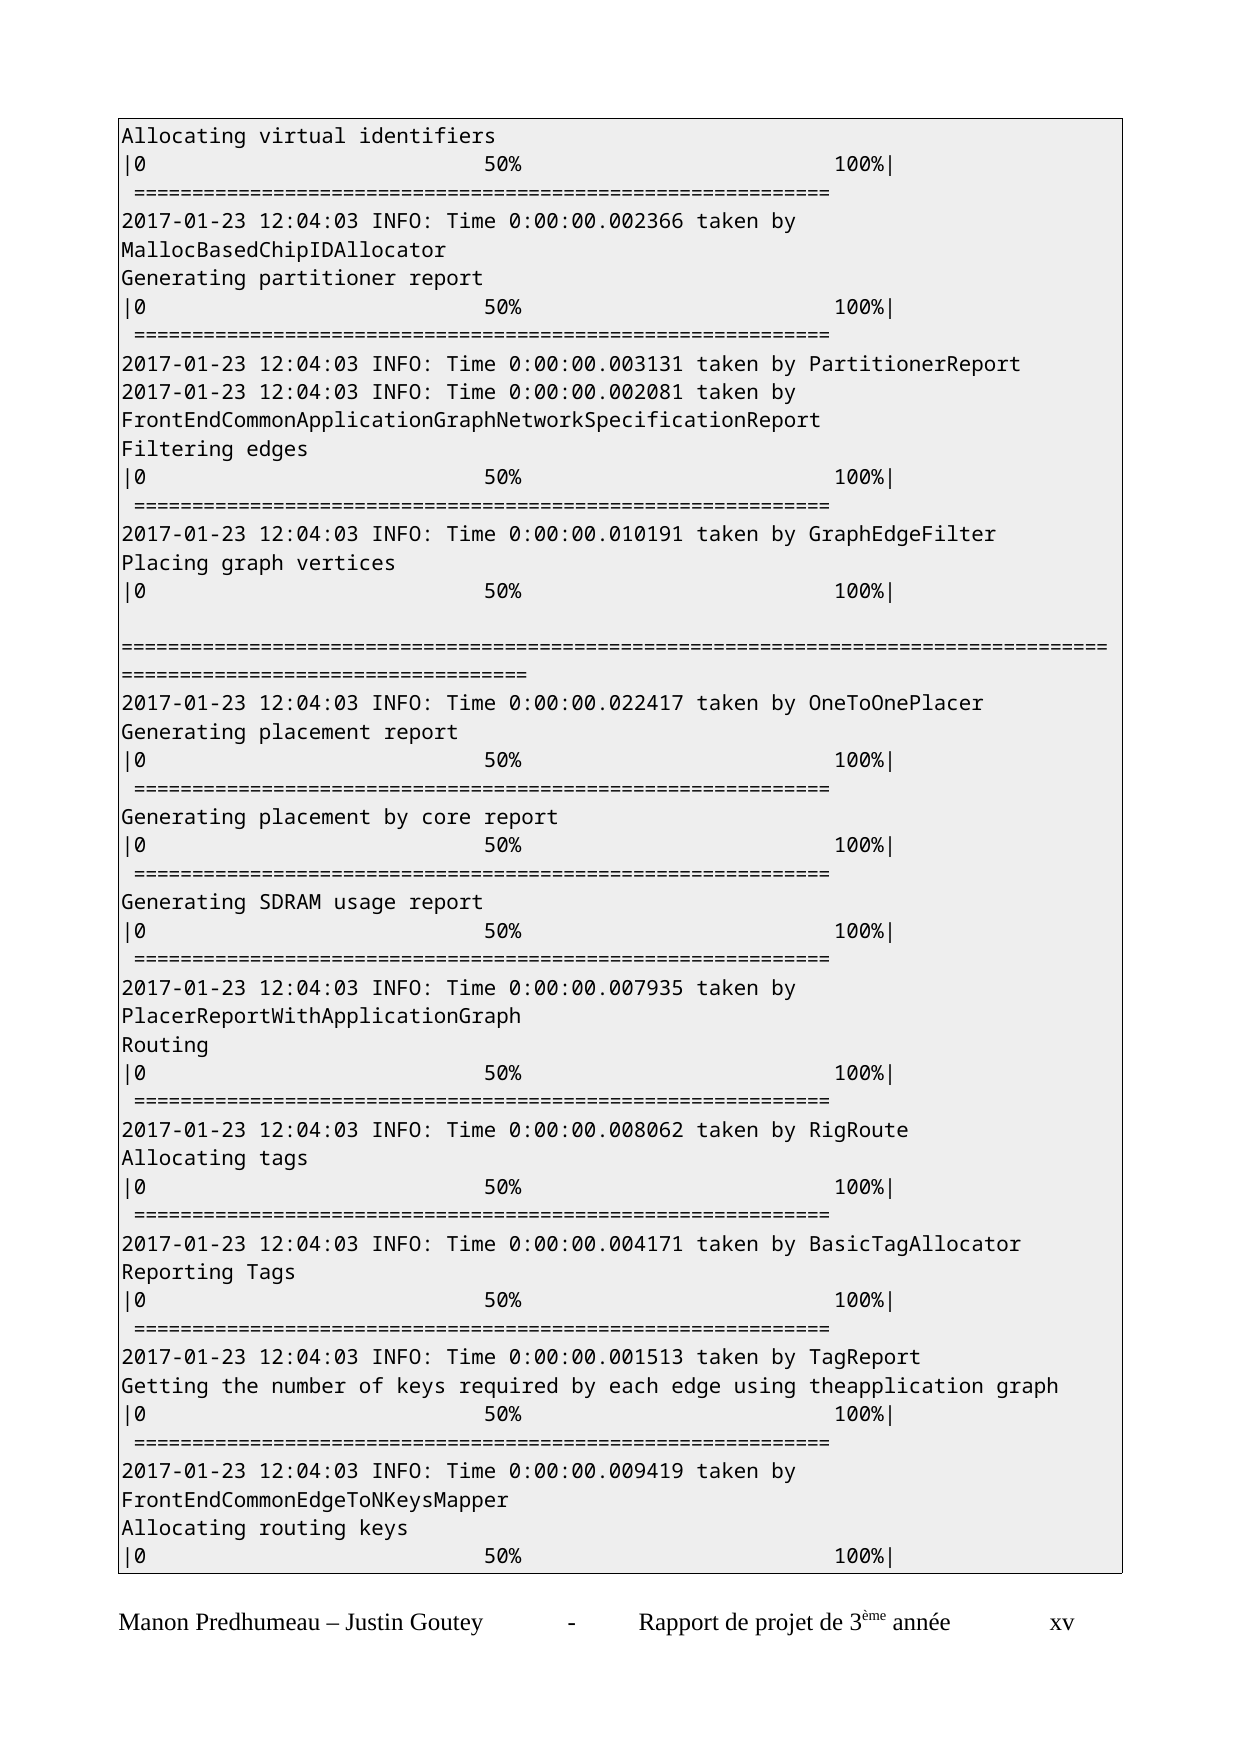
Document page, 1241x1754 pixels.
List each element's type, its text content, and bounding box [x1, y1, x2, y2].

text 2017-01-23 12:04:03 INFO: Time 0:00:00.002081 taken by FrontEndCommonApplicationGraphNetworkSpecificationReport [119, 374, 1122, 431]
text |0 50% 100%| [119, 289, 1122, 317]
text Generating placement report [119, 714, 1122, 742]
text Generating placement by core report [119, 799, 1122, 828]
text |0 50% 100%| [119, 1169, 1122, 1197]
text ============================================================ [119, 1083, 1122, 1112]
text |0 50% 100%| [119, 742, 1122, 771]
text 2017-01-23 12:04:03 INFO: Time 0:00:00.010191 taken by GraphEdgeFilter [119, 516, 1122, 545]
text Allocating routing keys [119, 1510, 1122, 1538]
text ============================================================ [119, 941, 1122, 970]
text ============================================================ [119, 1425, 1122, 1453]
text ============================================================ [119, 317, 1122, 346]
text ======================================================================================================================== [119, 602, 1122, 685]
text ============================================================ [119, 856, 1122, 884]
text 2017-01-23 12:04:03 INFO: Time 0:00:00.007935 taken by PlacerReportWithApplicationGraph [119, 970, 1122, 1027]
text |0 50% 100%| [119, 913, 1122, 941]
text |0 50% 100%| [119, 573, 1122, 602]
text |0 50% 100%| [119, 1538, 1122, 1573]
text Allocating tags [119, 1140, 1122, 1169]
text |0 50% 100%| [119, 828, 1122, 856]
text Filtering edges [119, 431, 1122, 459]
text |0 50% 100%| [119, 1396, 1122, 1425]
text 2017-01-23 12:04:03 INFO: Time 0:00:00.001513 taken by TagReport [119, 1339, 1122, 1368]
text Reporting Tags [119, 1254, 1122, 1283]
text 2017-01-23 12:04:03 INFO: Time 0:00:00.002366 taken by MallocBasedChipIDAllocator [119, 203, 1122, 260]
text |0 50% 100%| [119, 1055, 1122, 1083]
text Routing [119, 1027, 1122, 1055]
text Allocating virtual identifiers [119, 119, 1122, 147]
text |0 50% 100%| [119, 1283, 1122, 1311]
text ============================================================ [119, 771, 1122, 799]
text 2017-01-23 12:04:03 INFO: Time 0:00:00.022417 taken by OneToOnePlacer [119, 685, 1122, 714]
text Generating partitioner report [119, 260, 1122, 289]
text Getting the number of keys required by each edge using theapplication graph [119, 1368, 1122, 1396]
text ============================================================ [119, 1197, 1122, 1226]
text ============================================================ [119, 175, 1122, 203]
text 2017-01-23 12:04:03 INFO: Time 0:00:00.009419 taken by FrontEndCommonEdgeToNKeysMapper [119, 1453, 1122, 1510]
text ============================================================ [119, 1311, 1122, 1339]
text 2017-01-23 12:04:03 INFO: Time 0:00:00.004171 taken by BasicTagAllocator [119, 1226, 1122, 1254]
text |0 50% 100%| [119, 147, 1122, 175]
text 2017-01-23 12:04:03 INFO: Time 0:00:00.008062 taken by RigRoute [119, 1112, 1122, 1140]
text Generating SDRAM usage report [119, 884, 1122, 913]
text 2017-01-23 12:04:03 INFO: Time 0:00:00.003131 taken by PartitionerReport [119, 346, 1122, 374]
text ============================================================ [119, 488, 1122, 516]
text |0 50% 100%| [119, 459, 1122, 488]
text Placing graph vertices [119, 545, 1122, 573]
